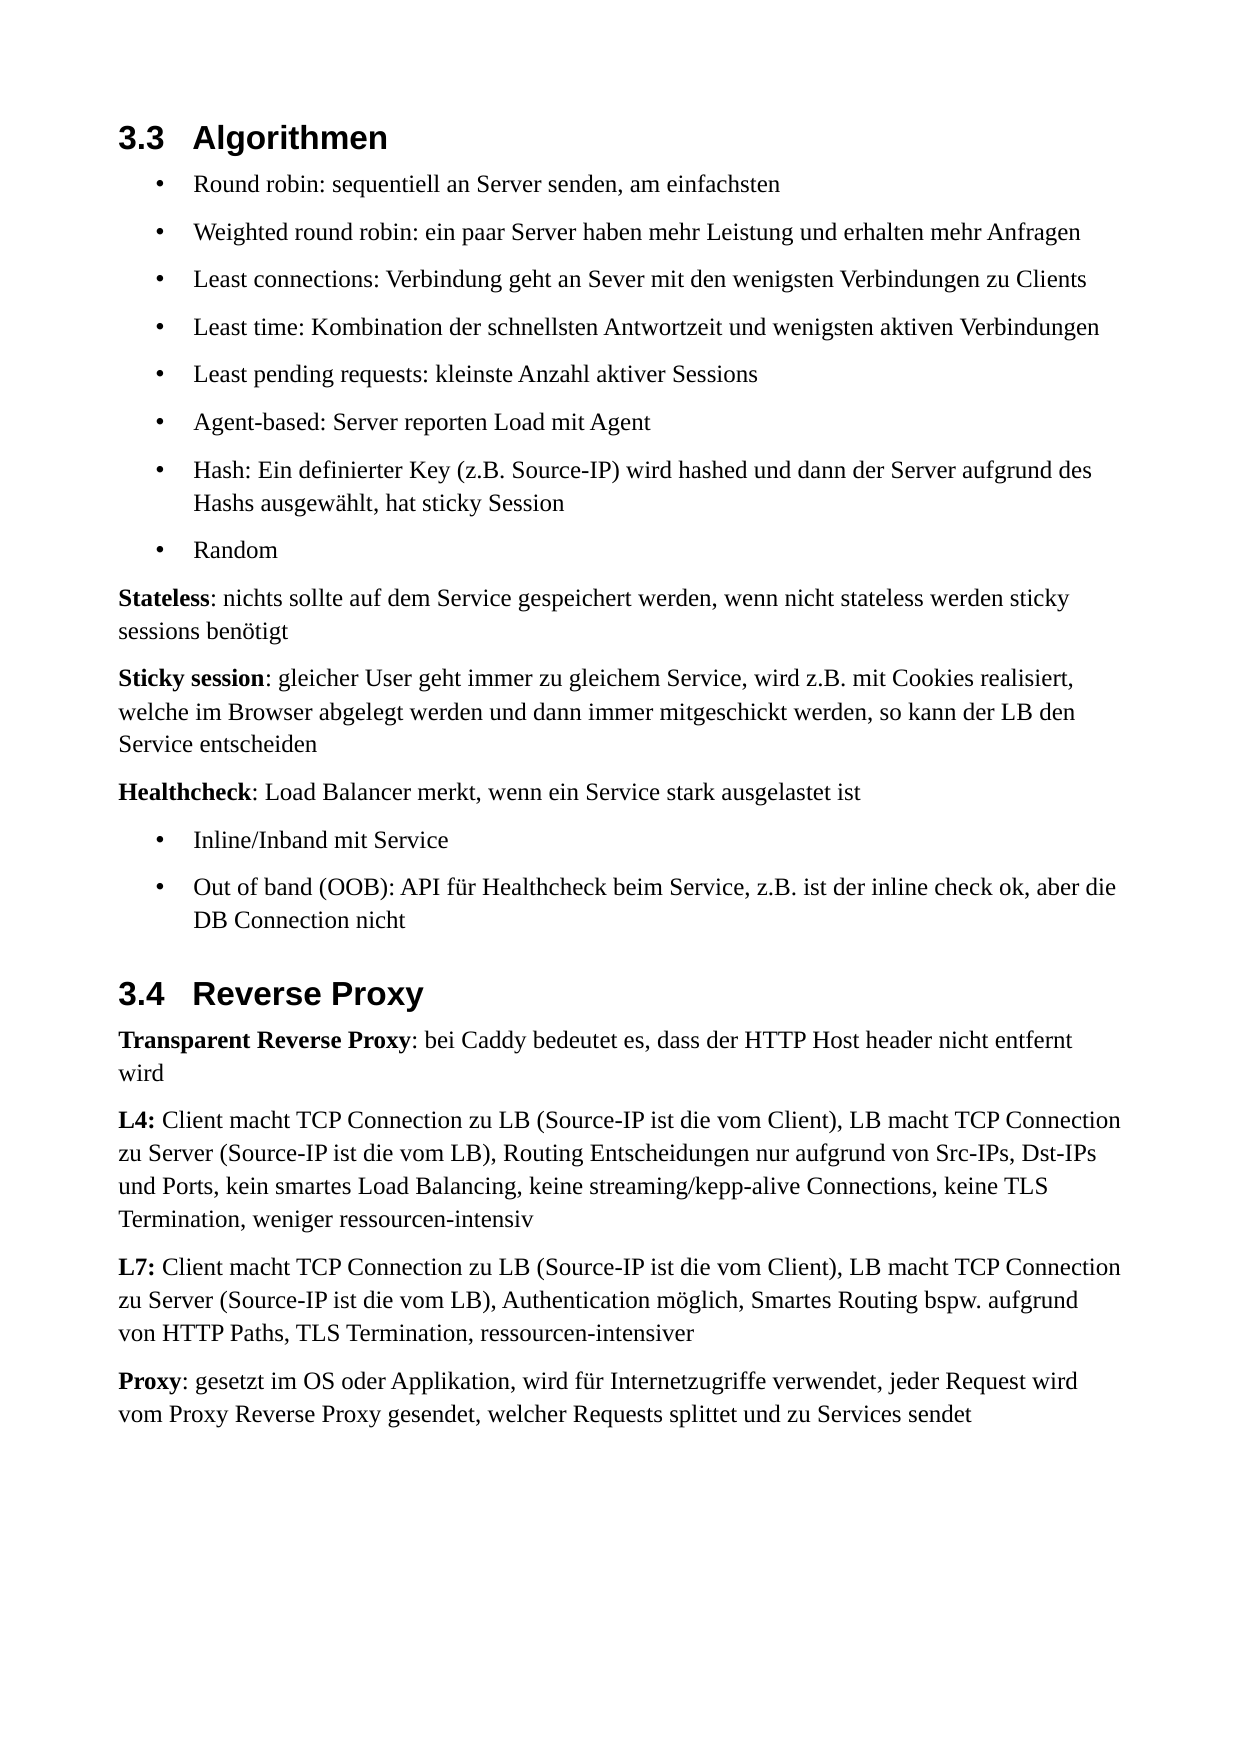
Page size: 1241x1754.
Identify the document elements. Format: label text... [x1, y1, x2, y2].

subtitle Algorithmen [118, 118, 1122, 157]
list Agent-based: Server reporten Load mit Agent [156, 407, 1122, 436]
text Healthcheck: Load Balancer merkt, wenn ein Service stark ausgelastet ist [118, 777, 1122, 806]
list Random [156, 535, 1122, 564]
list Least connections: Verbindung geht an Sever mit den wenigsten Verbindungen zu Clients [156, 264, 1122, 293]
list Out of band (OOB): API für Healthcheck beim Service, z.B. ist der inline check ok, aber die DB Connection nicht [156, 872, 1122, 934]
list Round robin: sequentiell an Server senden, am einfachsten [156, 169, 1122, 198]
text Stateless: nichts sollte auf dem Service gespeichert werden, wenn nicht stateless werden sticky sessions benötigt [118, 583, 1122, 645]
list Weighted round robin: ein paar Server haben mehr Leistung und erhalten mehr Anfragen [156, 217, 1122, 245]
text Sticky session: gleicher User geht immer zu gleichem Service, wird z.B. mit Cookies realisiert, welche im Browser abgelegt werden und dann immer mitgeschickt werden, so kann der LB den Service entscheiden [118, 663, 1122, 758]
list Hash: Ein definierter Key (z.B. Source-IP) wird hashed und dann der Server aufgrund des Hashs ausgewählt, hat sticky Session [156, 455, 1122, 516]
text L4: Client macht TCP Connection zu LB (Source-IP ist die vom Client), LB macht TCP Connection zu Server (Source-IP ist die vom LB), Routing Entscheidungen nur aufgrund von Src-IPs, Dst-IPs und Ports, kein smartes Load Balancing, keine streaming/kepp-alive Connections, keine TLS Termination, weniger ressourcen-intensiv [118, 1105, 1122, 1233]
list Least time: Kombination der schnellsten Antwortzeit und wenigsten aktiven Verbindungen [156, 312, 1122, 341]
text Transparent Reverse Proxy: bei Caddy bedeutet es, dass der HTTP Host header nicht entfernt wird [118, 1025, 1122, 1087]
subtitle Reverse Proxy [118, 974, 1122, 1012]
list Least pending requests: kleinste Anzahl aktiver Sessions [156, 359, 1122, 388]
list Inline/Inband mit Service [156, 825, 1122, 853]
text L7: Client macht TCP Connection zu LB (Source-IP ist die vom Client), LB macht TCP Connection zu Server (Source-IP ist die vom LB), Authentication möglich, Smartes Routing bspw. aufgrund von HTTP Paths, TLS Termination, ressourcen-intensiver [118, 1252, 1122, 1347]
text Proxy: gesetzt im OS oder Applikation, wird für Internetzugriffe verwendet, jeder Request wird vom Proxy Reverse Proxy gesendet, welcher Requests splittet und zu Services sendet [118, 1366, 1122, 1427]
